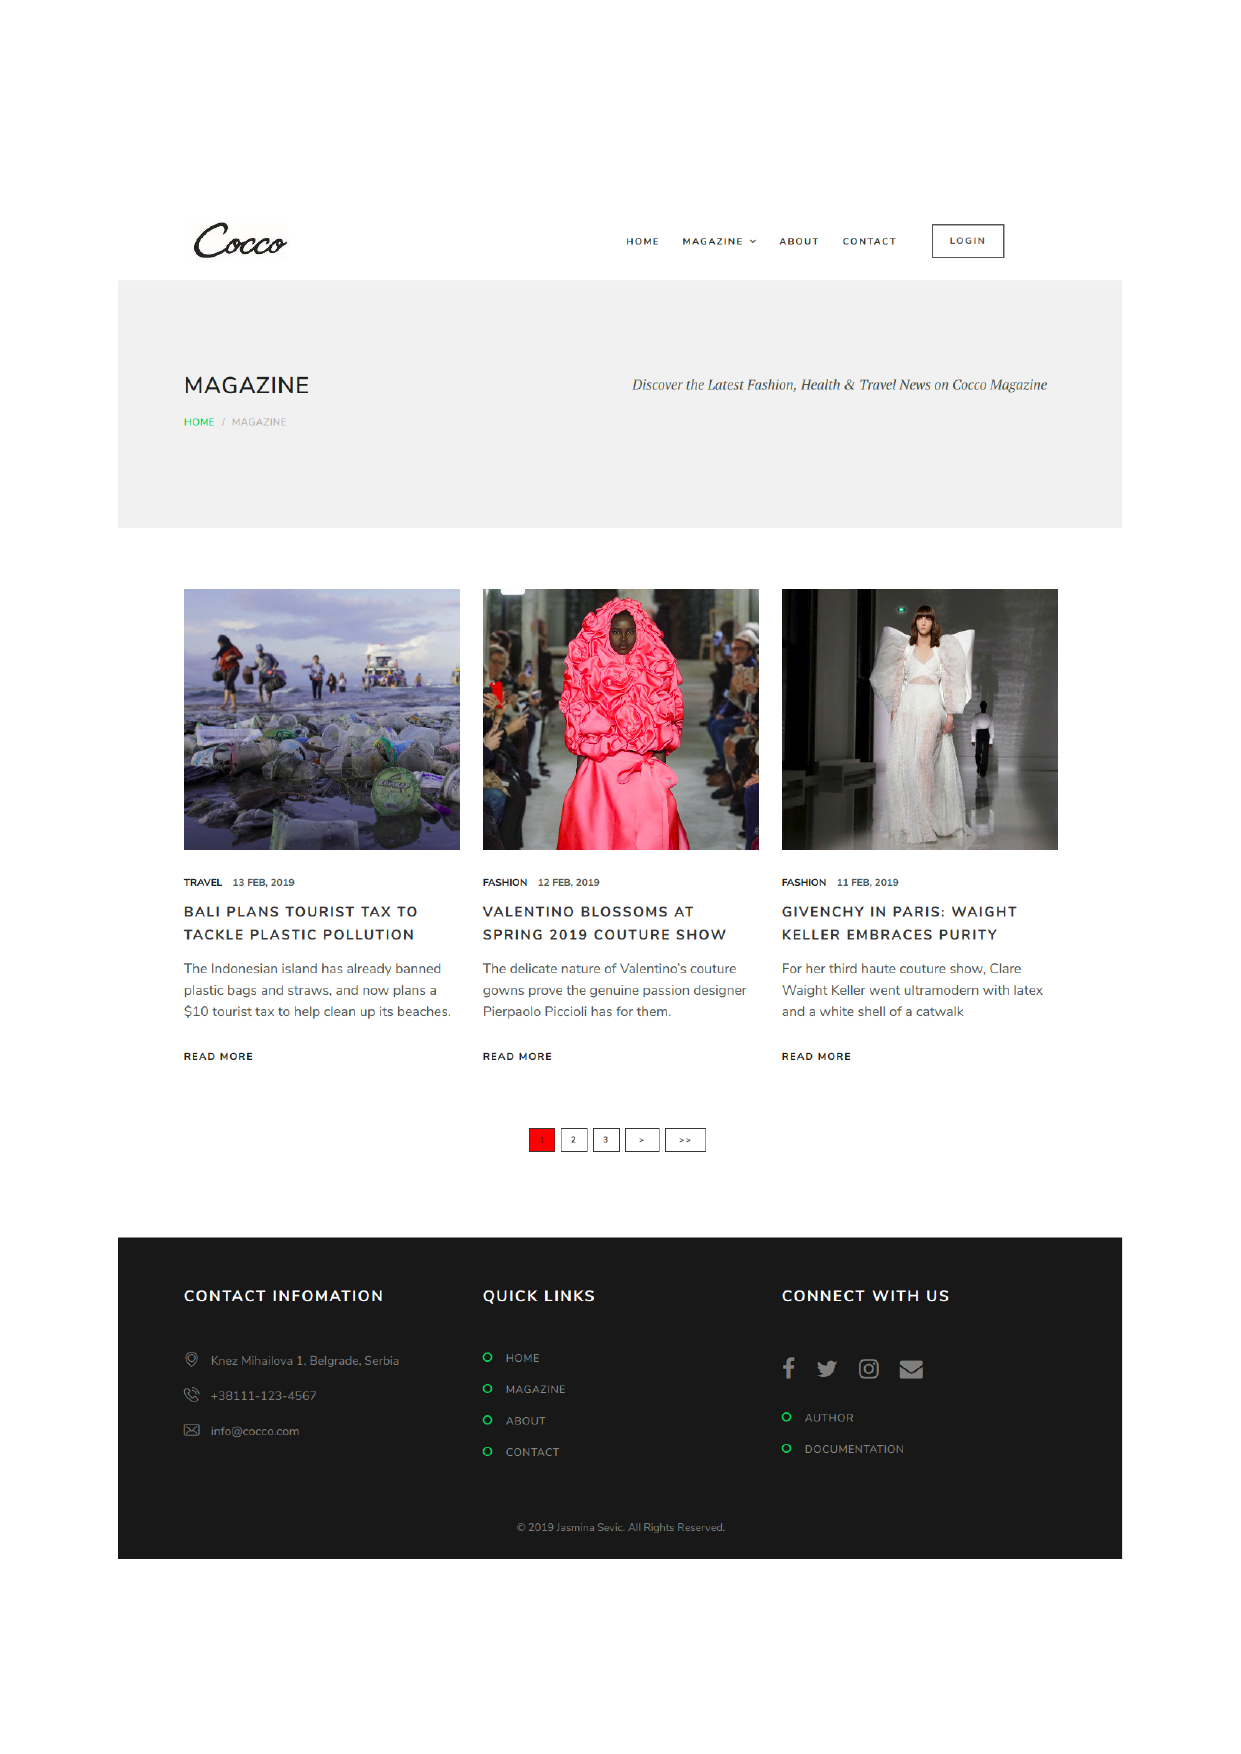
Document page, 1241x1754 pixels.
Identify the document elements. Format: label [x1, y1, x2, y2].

picture [118, 199, 1123, 1559]
